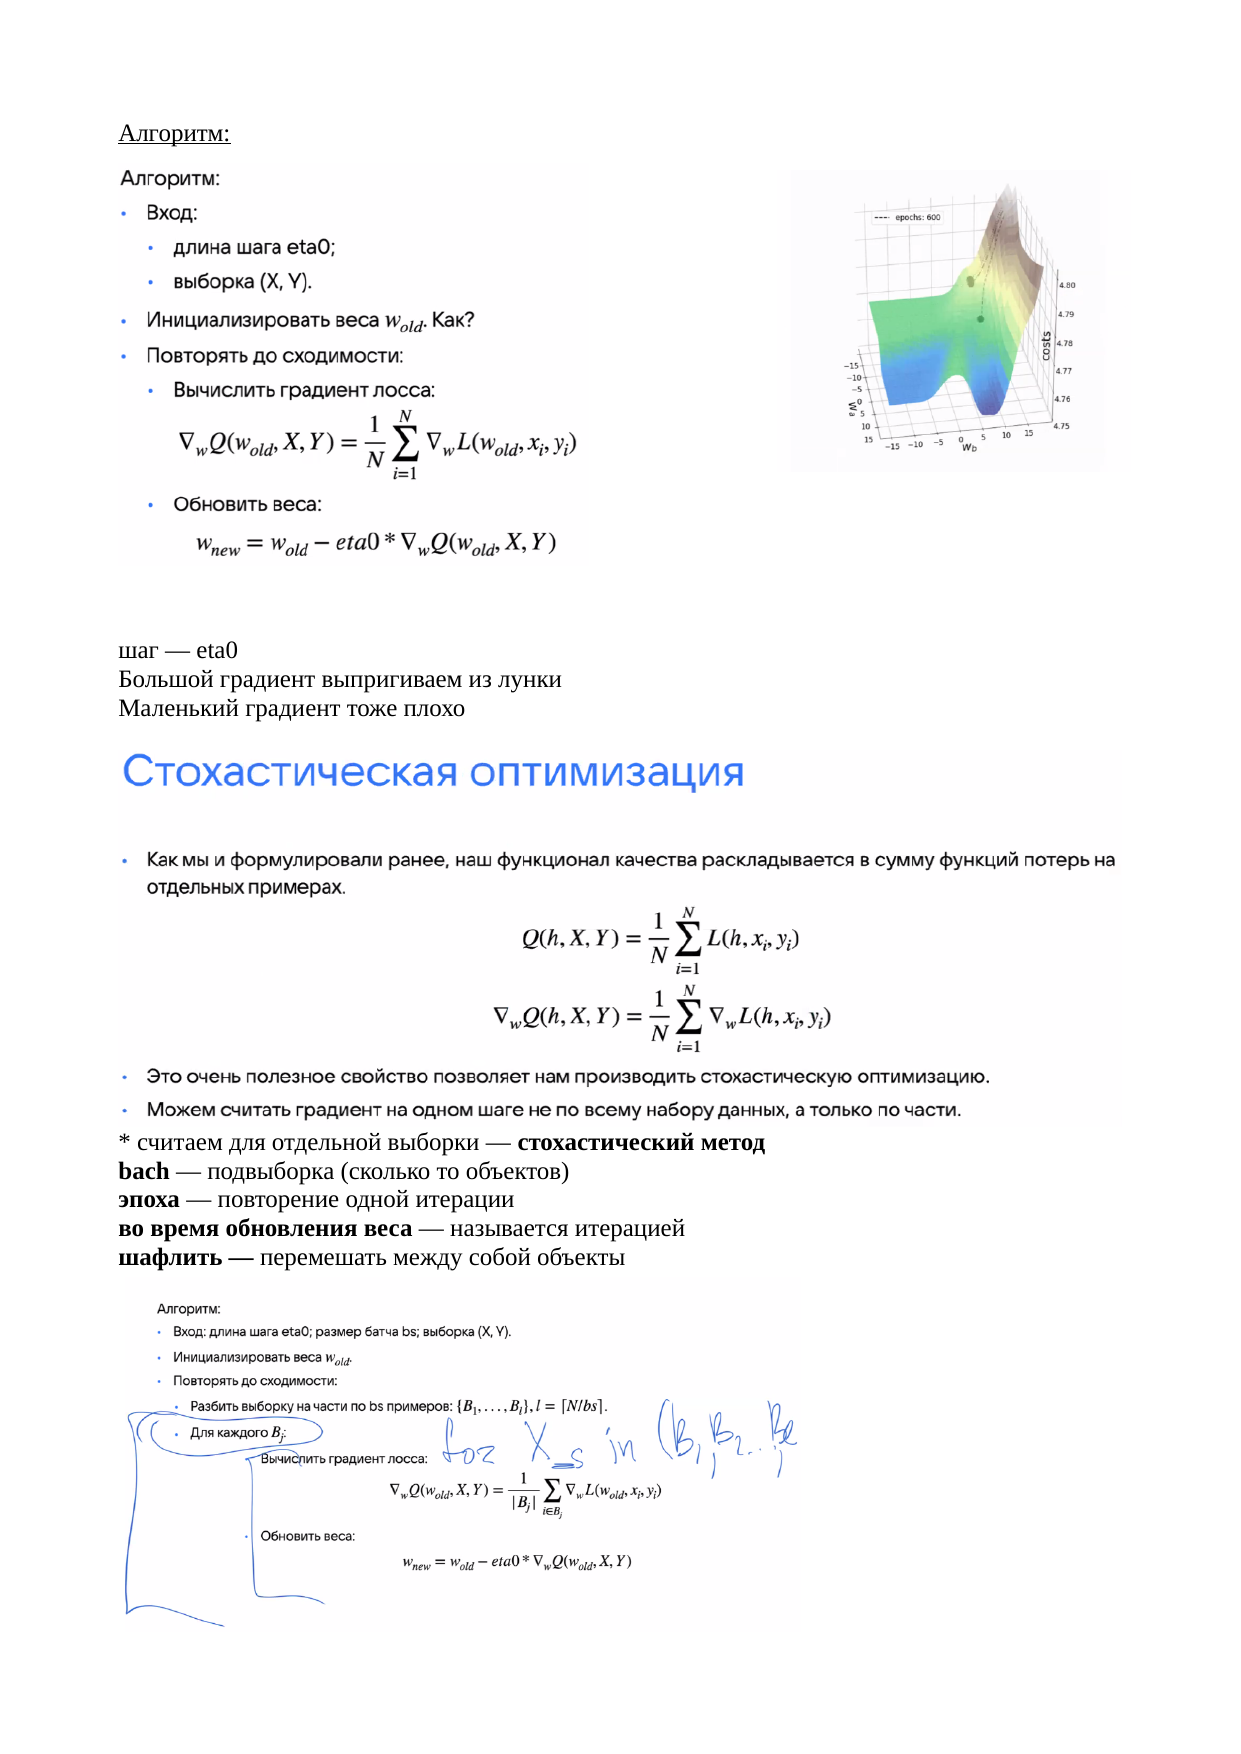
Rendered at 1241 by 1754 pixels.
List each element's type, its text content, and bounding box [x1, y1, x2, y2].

text шаг — eta0 [118, 636, 1122, 664]
picture [777, 170, 1131, 472]
text эпоха — повторение одной итерации [118, 1184, 1122, 1213]
text Алгоритм: [118, 118, 1122, 147]
picture [118, 750, 1123, 1127]
text bach — подвыборка (сколько то объектов) [118, 1156, 1122, 1184]
picture [117, 163, 589, 566]
text шафлить — перемешать между собой объекты [118, 1242, 1122, 1271]
text Маленький градиент тоже плохо [118, 693, 1122, 722]
text Большой градиент выпригиваем из лунки [118, 664, 1122, 693]
text * считаем для отдельной выборки — стохастический метод [118, 1127, 1122, 1156]
picture [124, 1277, 801, 1632]
text во время обновления веса — называется итерацией [118, 1213, 1122, 1242]
